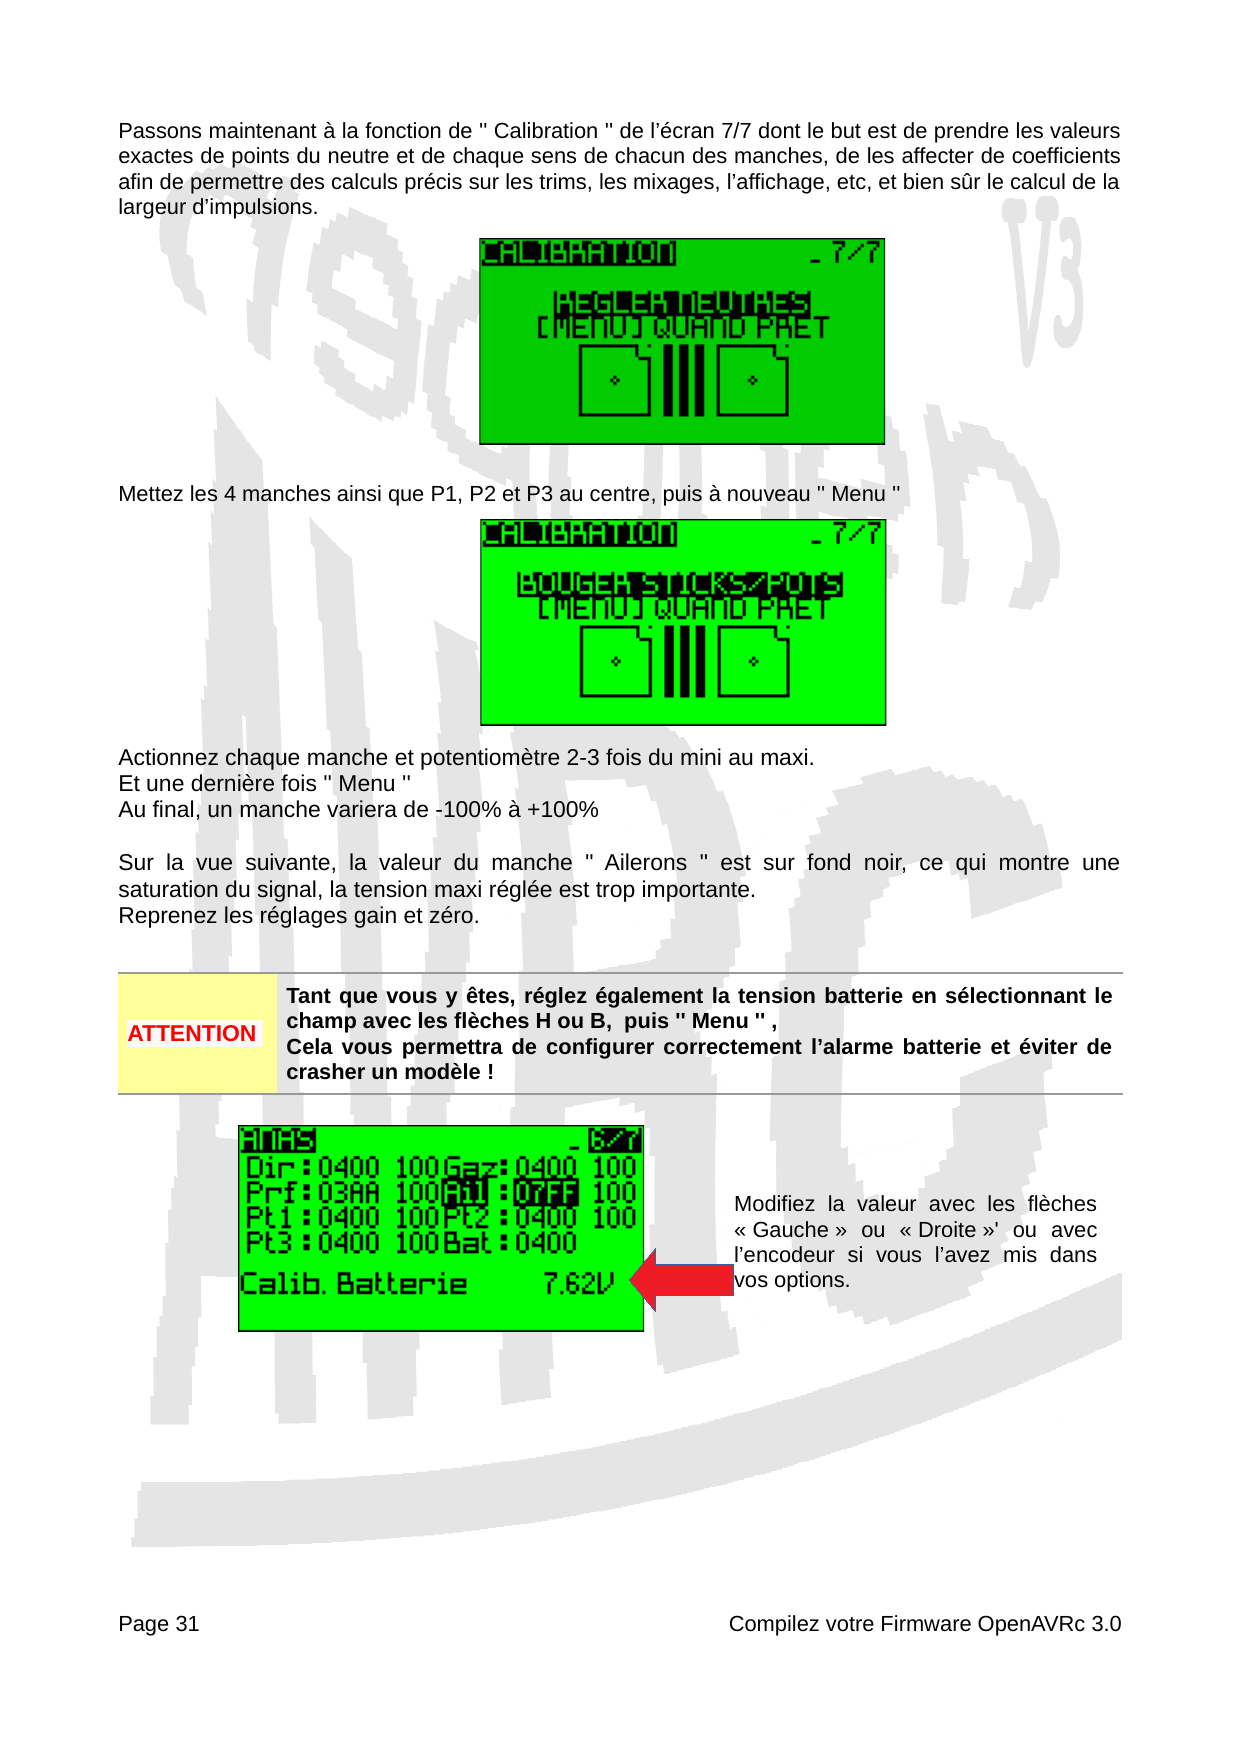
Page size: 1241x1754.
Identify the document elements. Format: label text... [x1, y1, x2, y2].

picture [480, 519, 887, 726]
text Reprenez les réglages gain et zéro. [118, 902, 1122, 928]
text Modifiez la valeur avec les flèches « Gauche » ou « Droite »' ou avec l’encodeur si vous l’avez mis dans vos options. [734, 1191, 1097, 1292]
text Actionnez chaque manche et potentiomètre 2-3 fois du mini au maxi. [118, 744, 1122, 770]
table_header Tant que vous y êtes, réglez également la tension batterie en sélectionnant le champ avec les flèches H ou B, puis '' Menu '' , Cela vous permettra de configurer correctement l’alarme batterie et éviter de crasher un modèle ! [278, 974, 1122, 1093]
text Passons maintenant à la fonction de '' Calibration '' de l’écran 7/7 dont le but est de prendre les valeurs exactes de points du neutre et de chaque sens de chacun des manches, de les affecter de coefficients afin de permettre des calculs précis sur les trims, les mixages, l’affichage, etc, et bien sûr le calcul de la largeur d’impulsions. [118, 118, 1122, 219]
text Mettez les 4 manches ainsi que P1, P2 et P3 au centre, puis à nouveau '' Menu '' [118, 481, 1122, 507]
text Au final, un manche variera de -100% à +100% [118, 796, 1122, 823]
text Et une dernière fois '' Menu '' [118, 770, 1122, 796]
table_header ATTENTION [118, 974, 277, 1093]
text Sur la vue suivante, la valeur du manche '' Ailerons '' est sur fond noir, ce qui montre une saturation du signal, la tension maxi réglée est trop importante. [118, 849, 1122, 902]
picture [479, 238, 886, 445]
picture [238, 1125, 645, 1332]
